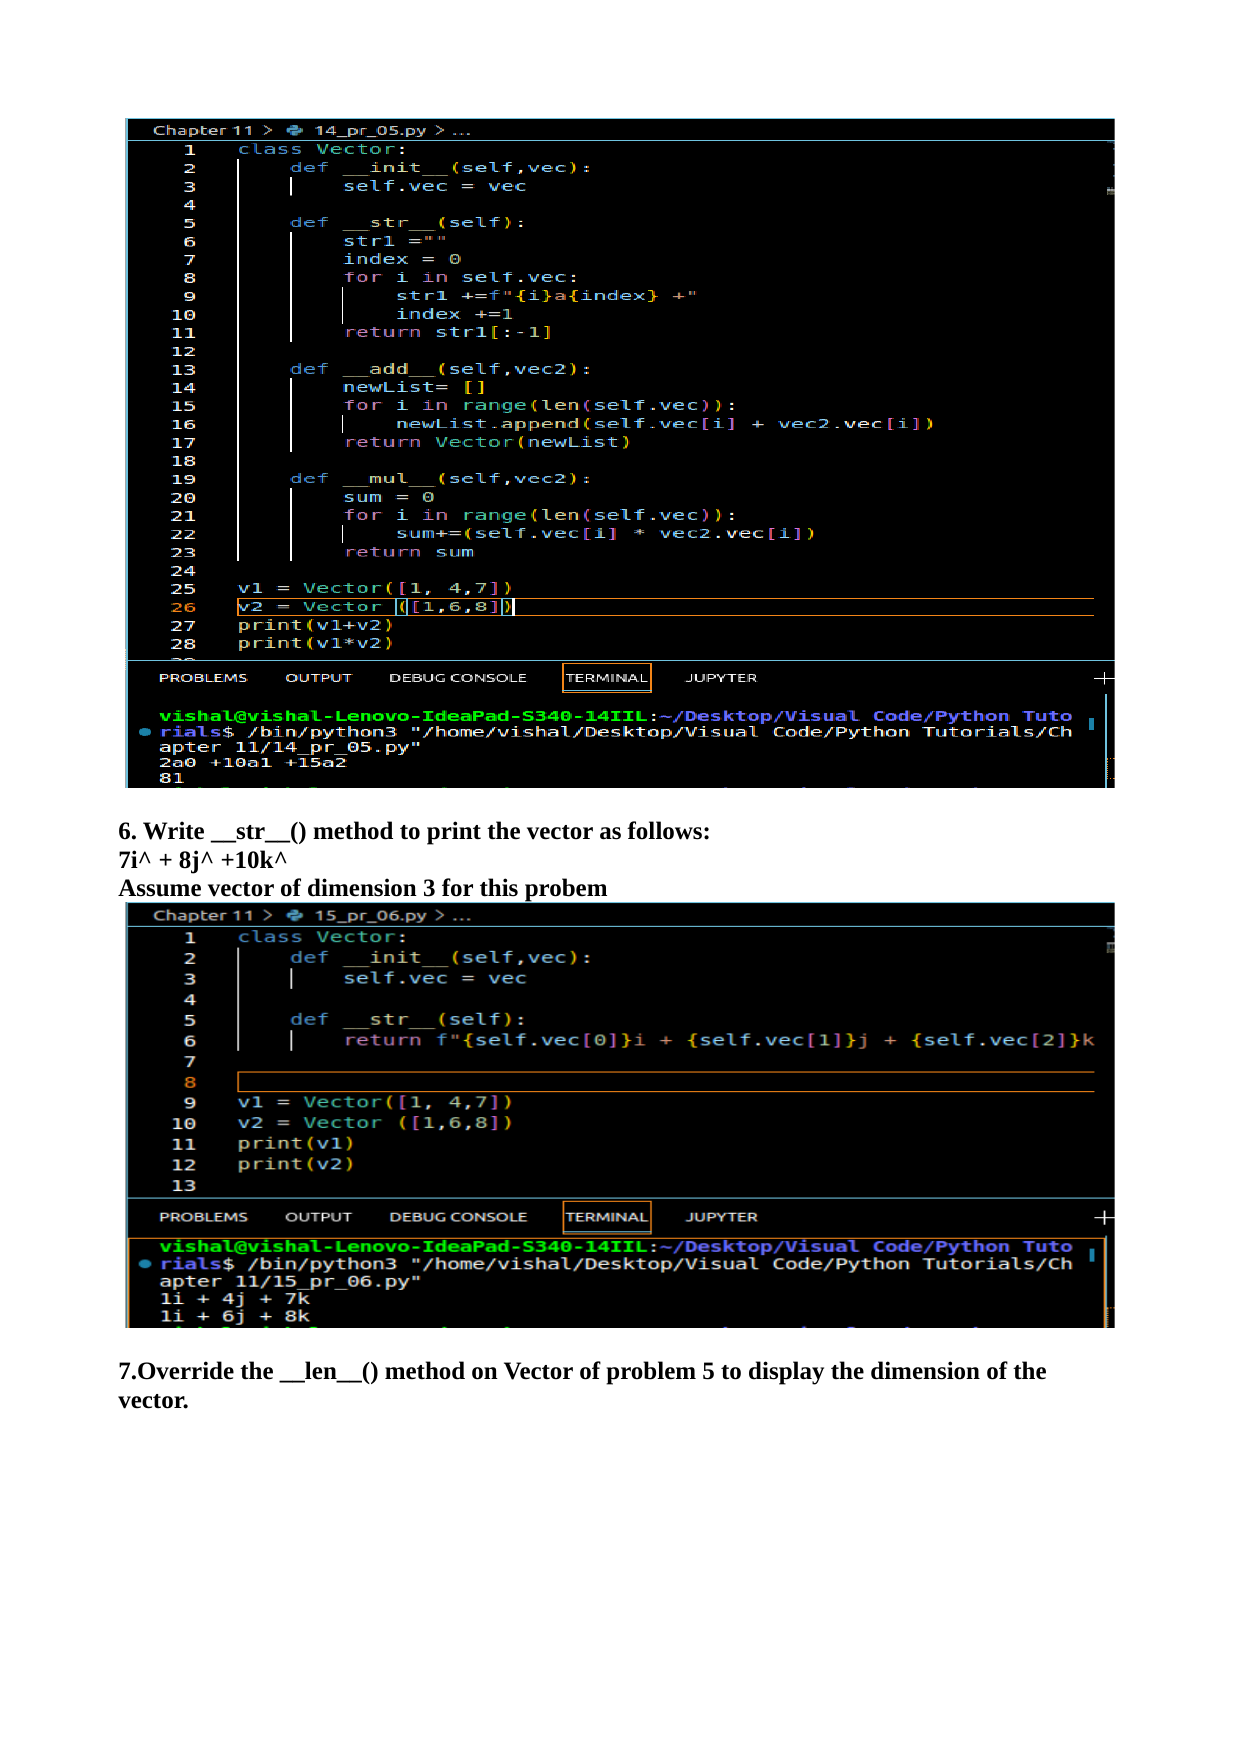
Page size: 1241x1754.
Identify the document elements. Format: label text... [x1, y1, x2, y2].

text 7i^ + 8j^ +10k^ [118, 845, 1122, 873]
text 6. Write __str__() method to print the vector as follows: [118, 816, 1122, 845]
picture [125, 118, 1115, 788]
text 7.Override the __len__() method on Vector of problem 5 to display the dimension of the vector. [118, 1356, 1122, 1413]
picture [125, 902, 1115, 1328]
text Assume vector of dimension 3 for this probem [118, 873, 1122, 902]
